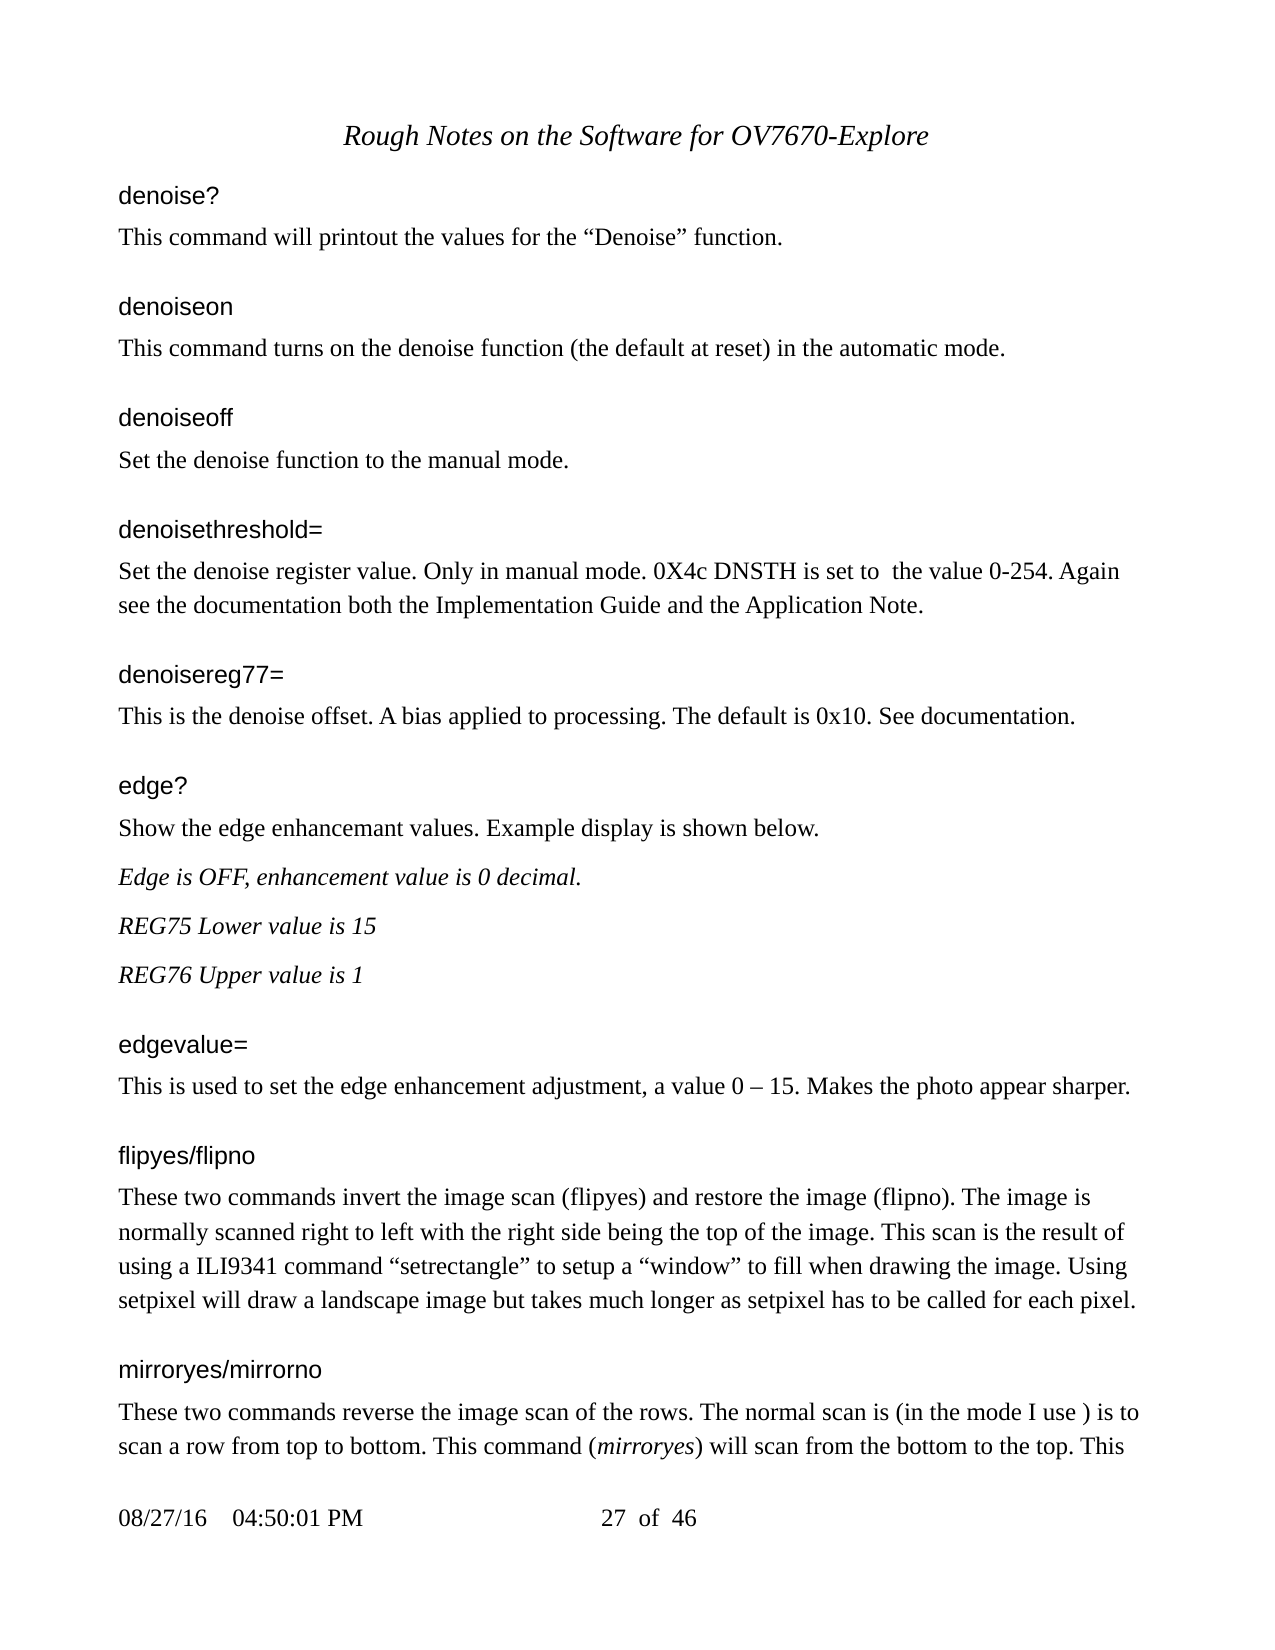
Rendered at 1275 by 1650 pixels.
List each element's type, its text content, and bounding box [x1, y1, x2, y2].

text This command turns on the denoise function (the default at reset) in the automatic mode. [118, 333, 1157, 362]
text Set the denoise register value. Only in manual mode. 0X4c DNSTH is set to the value 0-254. Again see the documentation both the Implementation Guide and the Application Note. [118, 556, 1157, 619]
text Show the edge enhancemant values. Example display is shown below. [118, 813, 1157, 841]
text This is the denoise offset. A bias applied to processing. The default is 0x10. See documentation. [118, 701, 1157, 730]
subtitle edge? [118, 771, 1157, 800]
text Edge is OFF, enhancement value is 0 decimal. [118, 862, 1157, 890]
text These two commands reverse the image scan of the rows. The normal scan is (in the mode I use ) is to scan a row from top to bottom. This command (mirroryes) will scan from the bottom to the top. This [118, 1397, 1157, 1460]
subtitle denoiseoff [118, 403, 1157, 432]
subtitle edgevalue= [118, 1030, 1157, 1058]
subtitle denoisethreshold= [118, 514, 1157, 543]
text This command will printout the values for the “Denoise” function. [118, 222, 1157, 251]
subtitle denoise? [118, 181, 1157, 210]
text Set the denoise function to the manual mode. [118, 445, 1157, 473]
text REG76 Upper value is 1 [118, 960, 1157, 988]
subtitle mirroryes/mirrorno [118, 1355, 1157, 1384]
subtitle denoiseon [118, 292, 1157, 321]
subtitle denoisereg77= [118, 660, 1157, 689]
text REG75 Lower value is 15 [118, 911, 1157, 939]
subtitle flipyes/flipno [118, 1141, 1157, 1169]
text These two commands invert the image scan (flipyes) and restore the image (flipno). The image is normally scanned right to left with the right side being the top of the image. This scan is the result of using a ILI9341 command “setrectangle” to setup a “window” to fill when drawing the image. Using setpixel will draw a landscape image but takes much longer as setpixel has to be called for each pixel. [118, 1182, 1157, 1314]
text This is used to set the edge enhancement adjustment, a value 0 – 15. Makes the photo appear sharper. [118, 1071, 1157, 1100]
